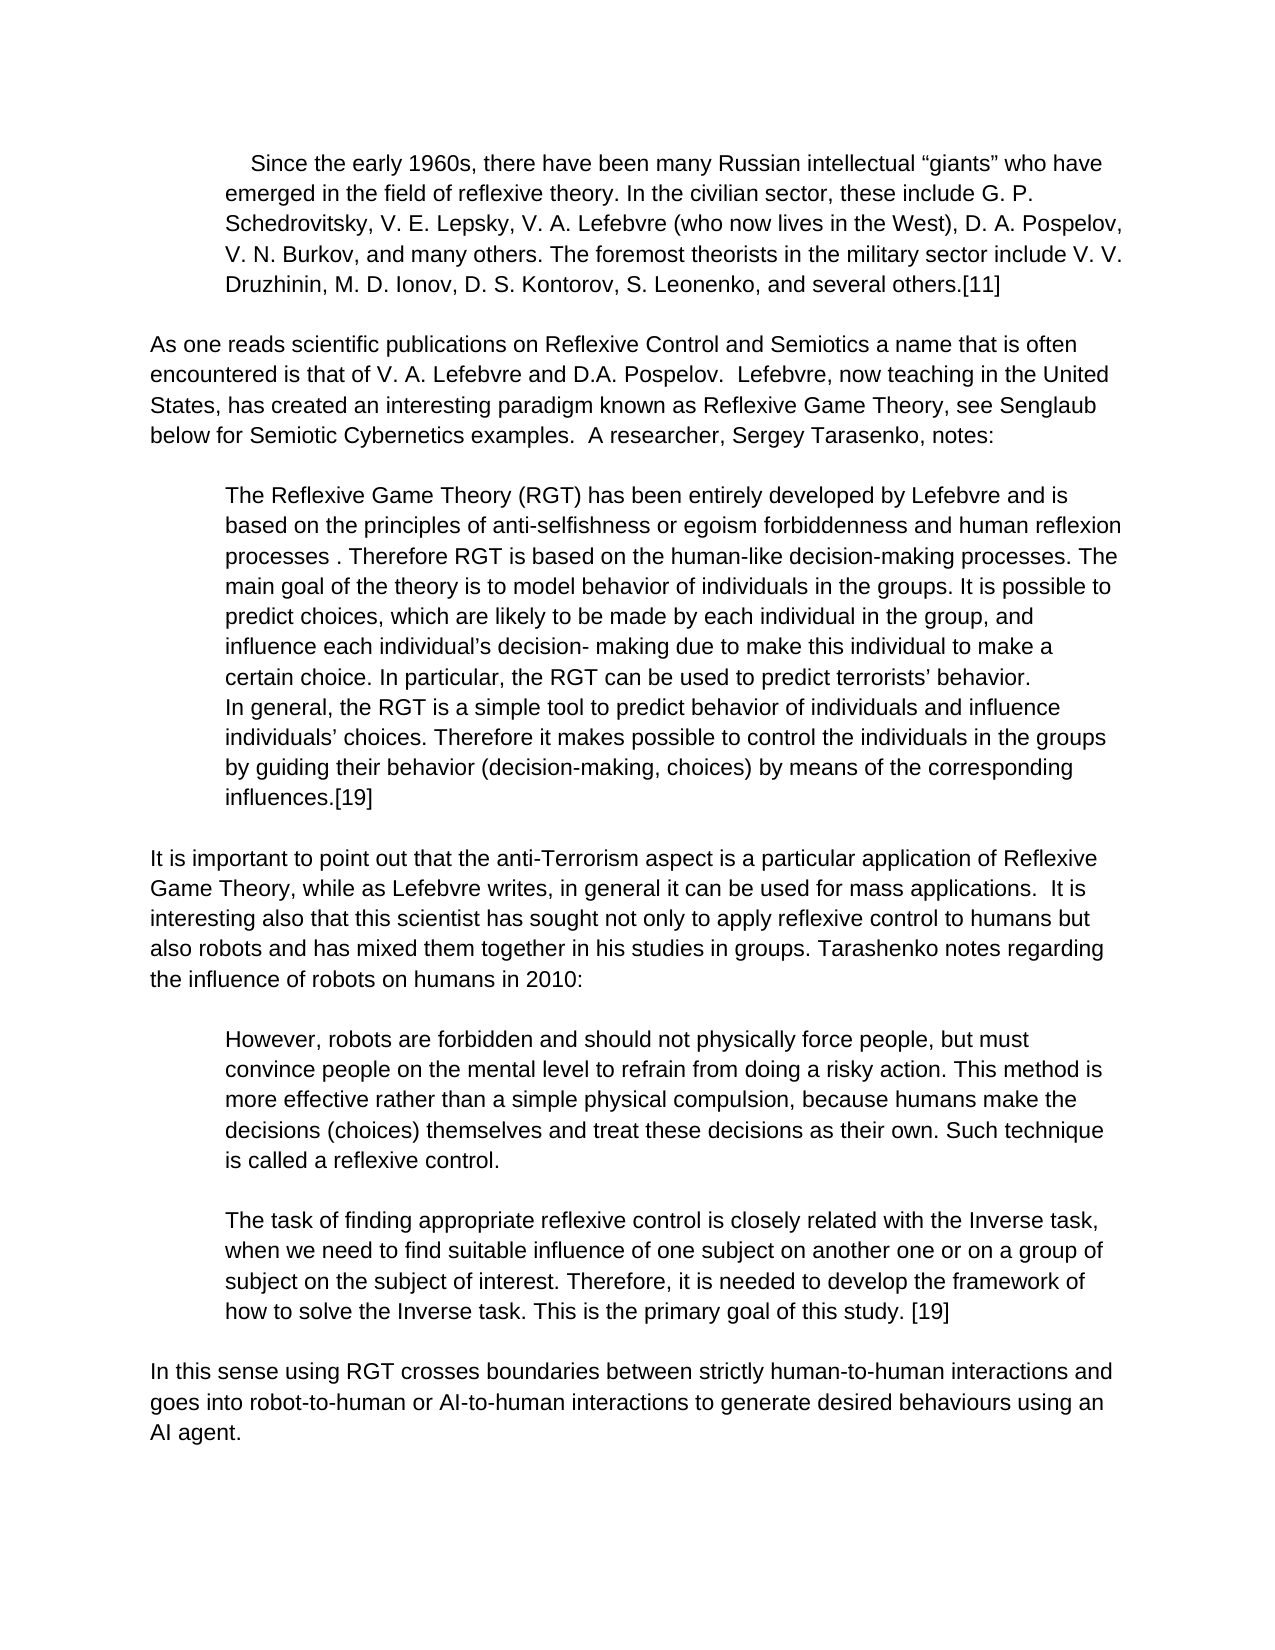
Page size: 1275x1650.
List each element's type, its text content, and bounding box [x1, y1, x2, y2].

text As one reads scientific publications on Reflexive Control and Semiotics a name that is often encountered is that of V. A. Lefebvre and D.A. Pospelov. Lefebvre, now teaching in the United States, has created an interesting paradigm known as Reflexive Game Theory, see Senglaub below for Semiotic Cybernetics examples. A researcher, Sergey Tarasenko, notes: [150, 331, 1125, 448]
text However, robots are forbidden and should not physically force people, but must convince people on the mental level to refrain from doing a risky action. This method is more effective rather than a simple physical compulsion, because humans make the decisions (choices) themselves and treat these decisions as their own. Such technique is called a reflexive control. [225, 1026, 1125, 1173]
text The Reflexive Game Theory (RGT) has been entirely developed by Lefebvre and is based on the principles of anti-selfishness or egoism forbiddenness and human reflexion processes . Therefore RGT is based on the human-like decision-making processes. The main goal of the theory is to model behavior of individuals in the groups. It is possible to predict choices, which are likely to be made by each individual in the group, and influence each individual’s decision- making due to make this individual to make a certain choice. In particular, the RGT can be used to predict terrorists’ behavior. In general, the RGT is a simple tool to predict behavior of individuals and influence individuals’ choices. Therefore it makes possible to control the individuals in the groups by guiding their behavior (decision-making, choices) by means of the corresponding influences.[19] [225, 482, 1125, 811]
text Since the early 1960s, there have been many Russian intellectual “giants” who have emerged in the field of reflexive theory. In the civilian sector, these include G. P. Schedrovitsky, V. E. Lepsky, V. A. Lefebvre (who now lives in the West), D. A. Pospelov, V. N. Burkov, and many others. The foremost theorists in the military sector include V. V. Druzhinin, M. D. Ionov, D. S. Kontorov, S. Leonenko, and several others.[11] [225, 150, 1125, 297]
text The task of finding appropriate reflexive control is closely related with the Inverse task, when we need to find suitable influence of one subject on another one or on a group of subject on the subject of interest. Therefore, it is needed to develop the framework of how to solve the Inverse task. This is the primary goal of this study. [19] [225, 1177, 1125, 1324]
text It is important to point out that the anti-Terrorism aspect is a particular application of Reflexive Game Theory, while as Lefebvre writes, in general it can be used for mass applications. It is interesting also that this scientist has sought not only to apply reflexive control to humans but also robots and has mixed them together in his studies in groups. Tarashenko notes regarding the influence of robots on humans in 2010: [150, 845, 1125, 992]
text In this sense using RGT crosses boundaries between strictly human-to-human interactions and goes into robot-to-human or AI-to-human interactions to generate desired behaviours using an AI agent. [150, 1358, 1125, 1445]
